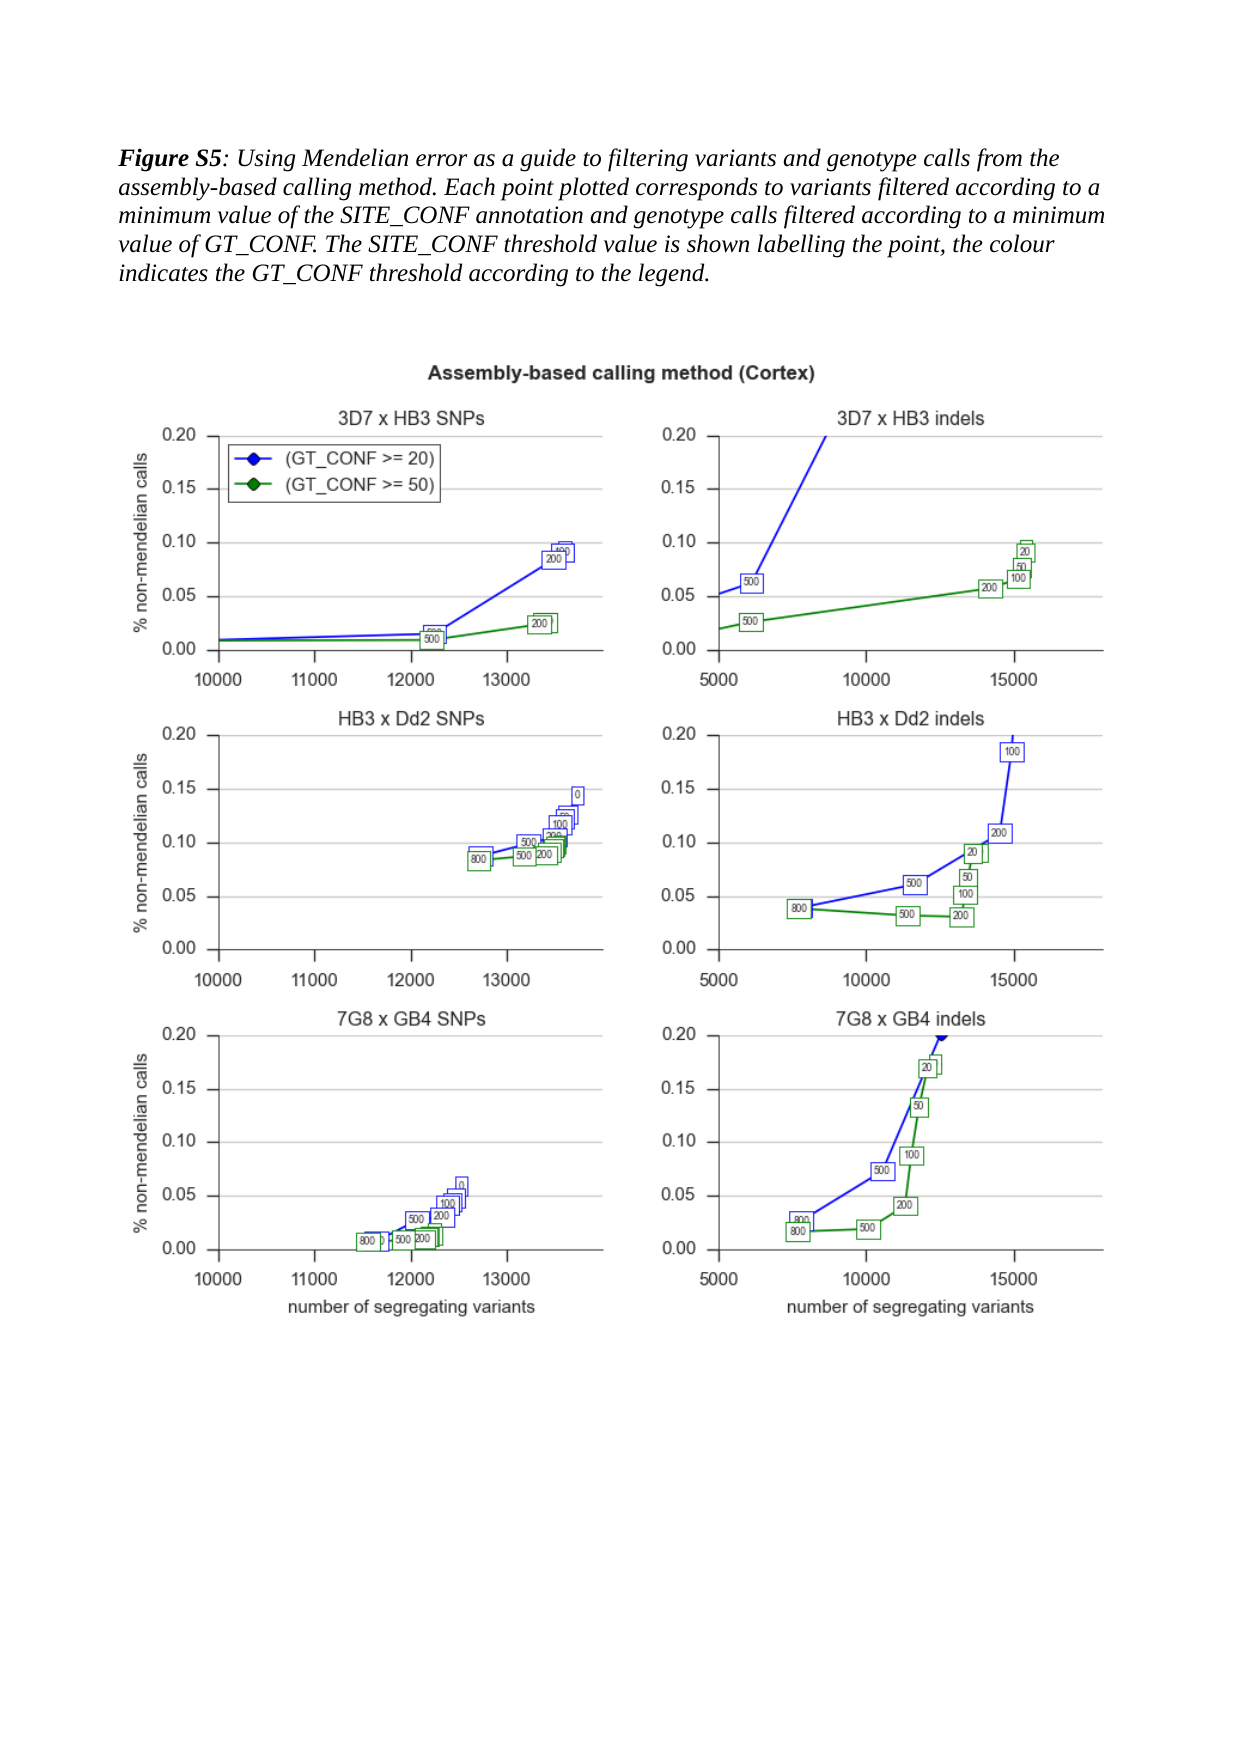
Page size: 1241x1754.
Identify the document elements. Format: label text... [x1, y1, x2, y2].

text Figure S5: Using Mendelian error as a guide to filtering variants and genotype calls from the assembly-based calling method. Each point plotted corresponds to variants filtered according to a minimum value of the SITE_CONF annotation and genotype calls filtered according to a minimum value of GT_CONF. The SITE_CONF threshold value is shown labelling the point, the colour indicates the GT_CONF threshold according to the legend. [118, 143, 1122, 287]
picture [118, 346, 1123, 1350]
